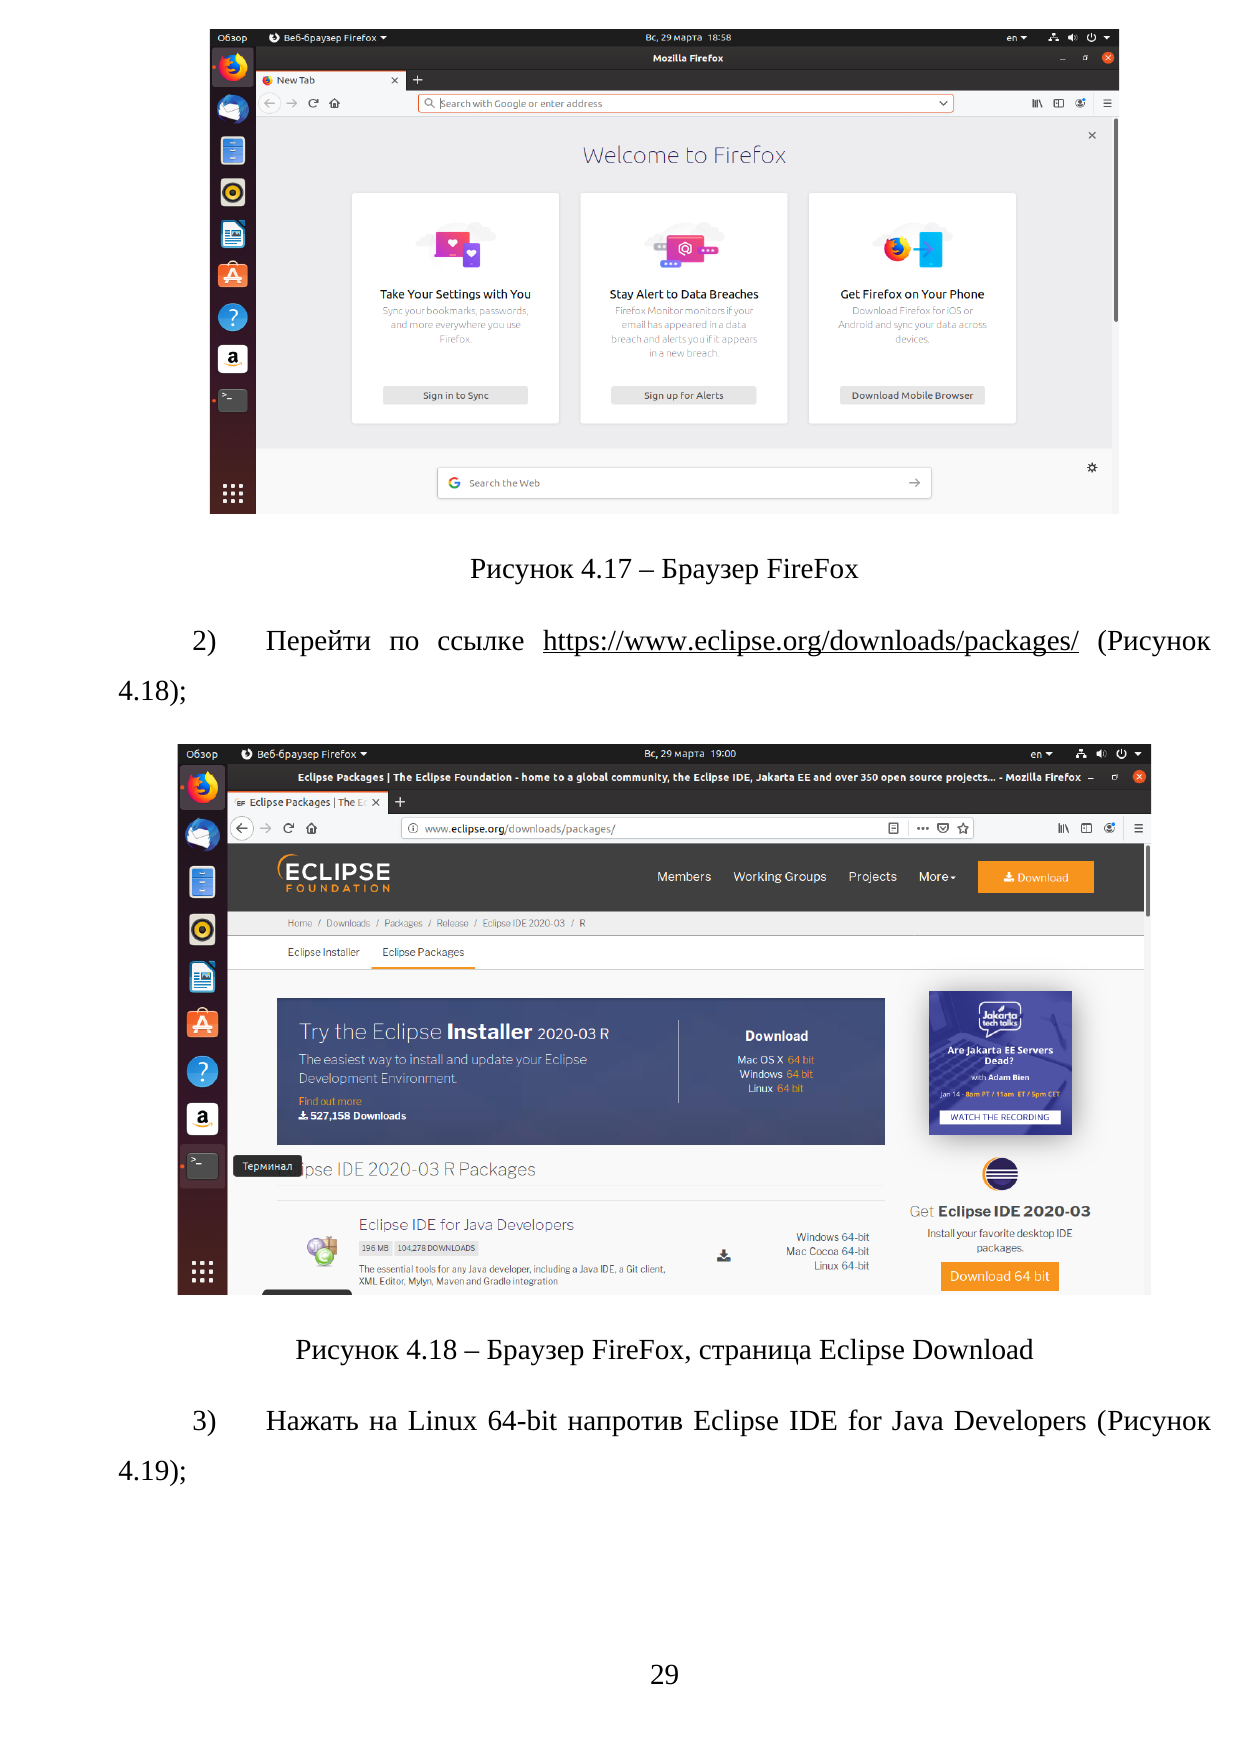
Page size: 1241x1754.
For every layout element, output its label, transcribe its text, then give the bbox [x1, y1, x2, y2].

text Рисунок 4.18 – Браузер FireFox, страница Eclipse Download [118, 1332, 1211, 1365]
list Перейти по ссылке https://www.eclipse.org/downloads/packages/ (Рисунок 4.18); [118, 623, 1211, 707]
list Нажать на Linux 64-bit напротив Eclipse IDE for Java Developers (Рисунок 4.19); [118, 1403, 1211, 1487]
text Рисунок 4.17 – Браузер FireFox [118, 552, 1211, 585]
